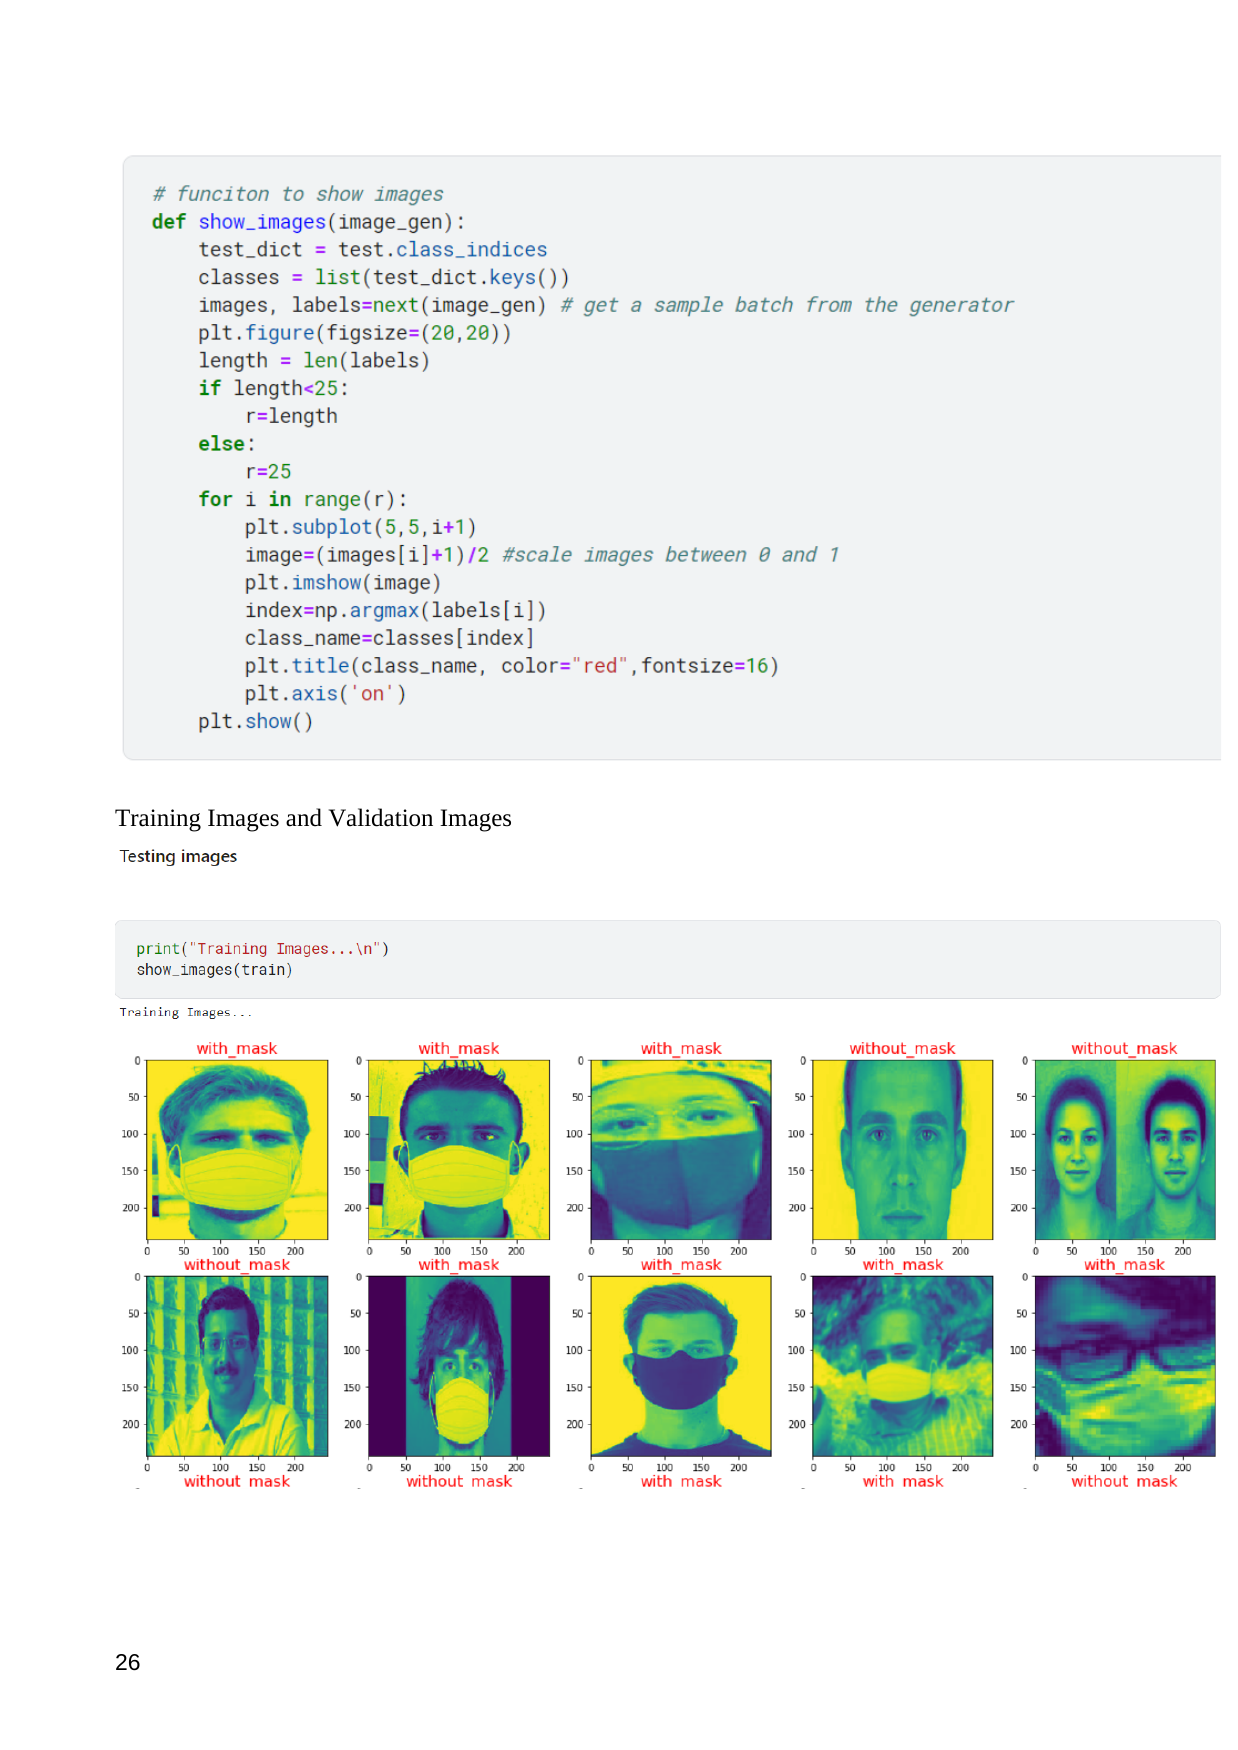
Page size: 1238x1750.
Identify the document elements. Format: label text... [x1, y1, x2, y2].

text Training Images and Validation Images [115, 803, 1133, 832]
picture [115, 141, 1222, 767]
picture [115, 836, 1225, 1489]
